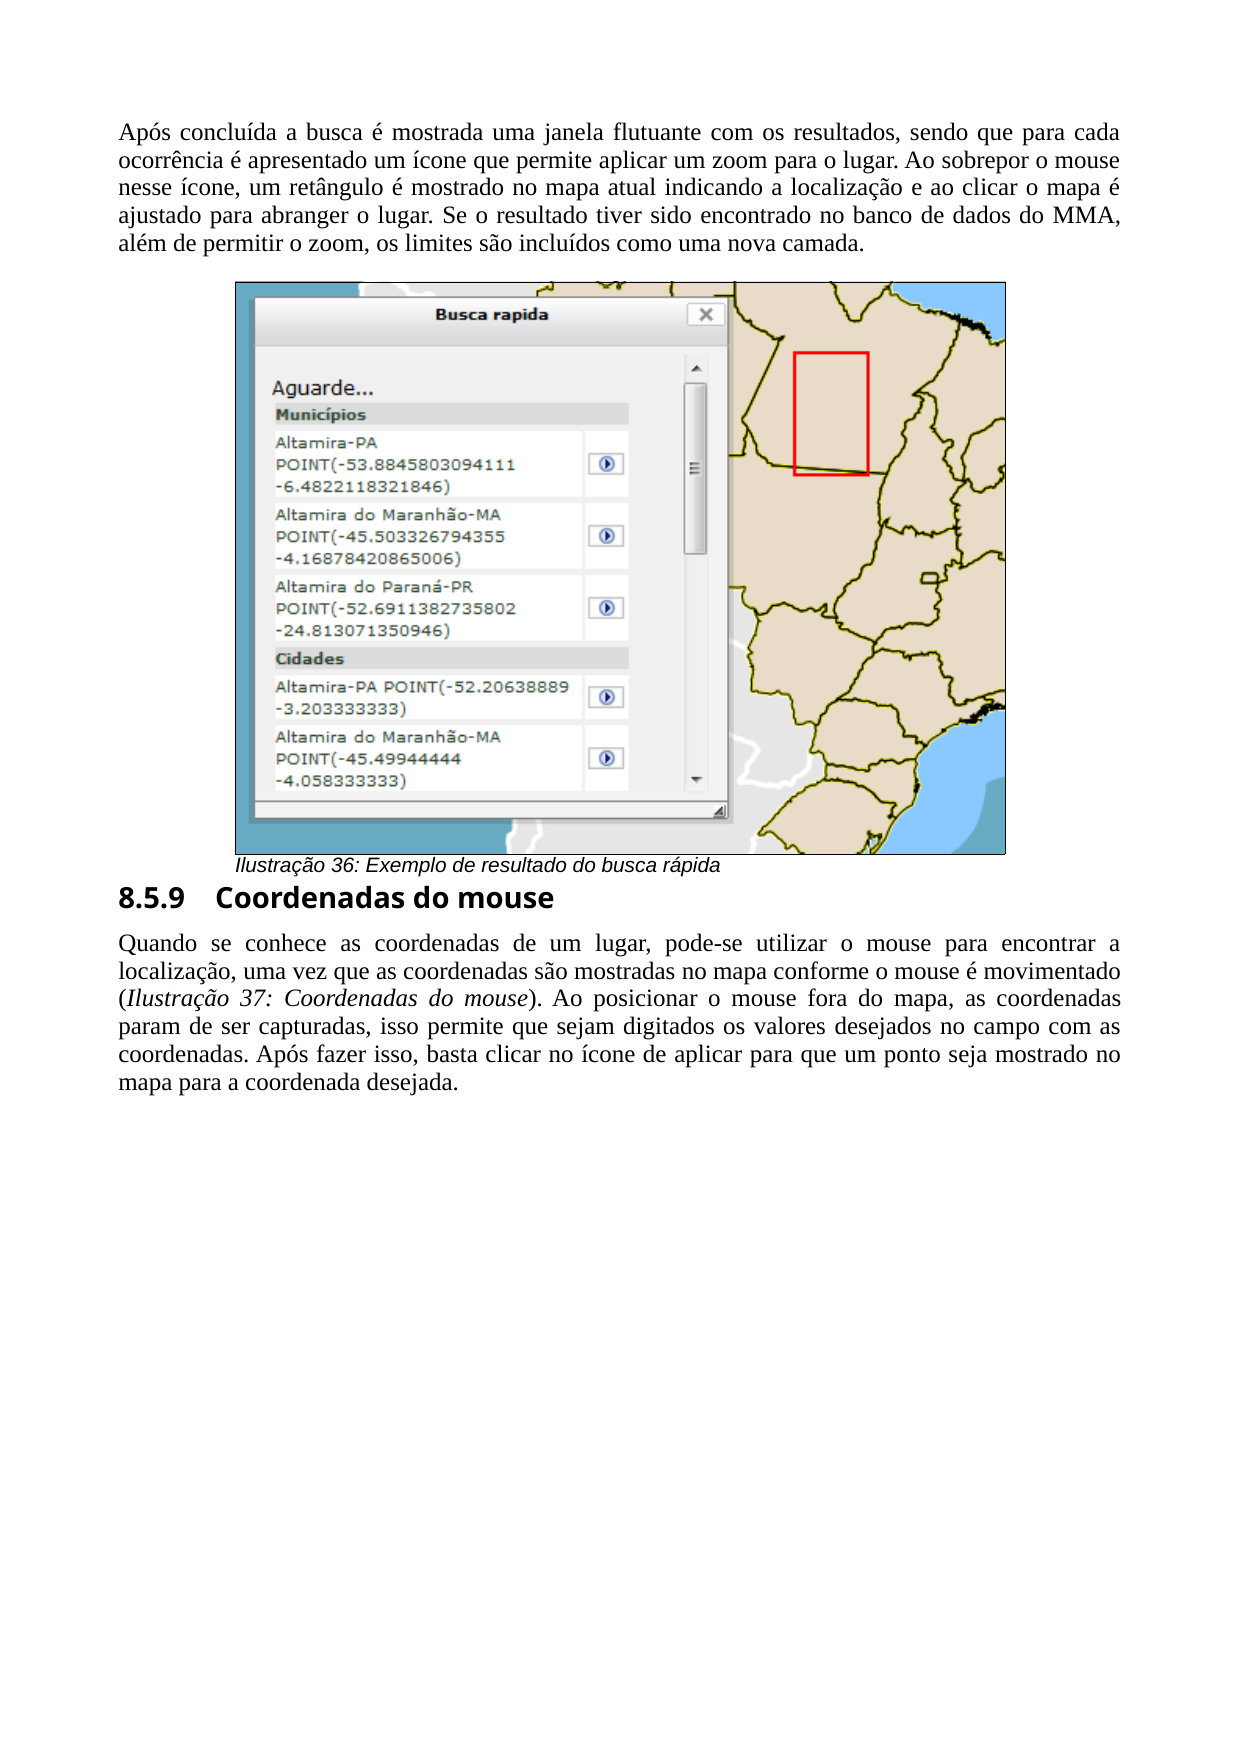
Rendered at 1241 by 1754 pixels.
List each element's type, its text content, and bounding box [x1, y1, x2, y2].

text Após concluída a busca é mostrada uma janela flutuante com os resultados, sendo que para cada ocorrência é apresentado um ícone que permite aplicar um zoom para o lugar. Ao sobrepor o mouse nesse ícone, um retângulo é mostrado no mapa atual indicando a localização e ao clicar o mapa é ajustado para abranger o lugar. Se o resultado tiver sido encontrado no banco de dados do MMA, além de permitir o zoom, os limites são incluídos como uma nova camada. [118, 118, 1122, 257]
text Ilustração 36: Exemplo de resultado do busca rápida [235, 855, 1005, 877]
text Quando se conhece as coordenadas de um lugar, pode-se utilizar o mouse para encontrar a localização, uma vez que as coordenadas são mostradas no mapa conforme o mouse é movimentado (Ilustração 37: Coordenadas do mouse). Ao posicionar o mouse fora do mapa, as coordenadas param de ser capturadas, isso permite que sejam digitados os valores desejados no campo com as coordenadas. Após fazer isso, basta clicar no ícone de aplicar para que um ponto seja mostrado no mapa para a coordenada desejada. [118, 929, 1122, 1095]
picture [236, 283, 1005, 854]
subtitle Coordenadas do mouse [118, 282, 1122, 917]
subtitle [235, 269, 1005, 281]
